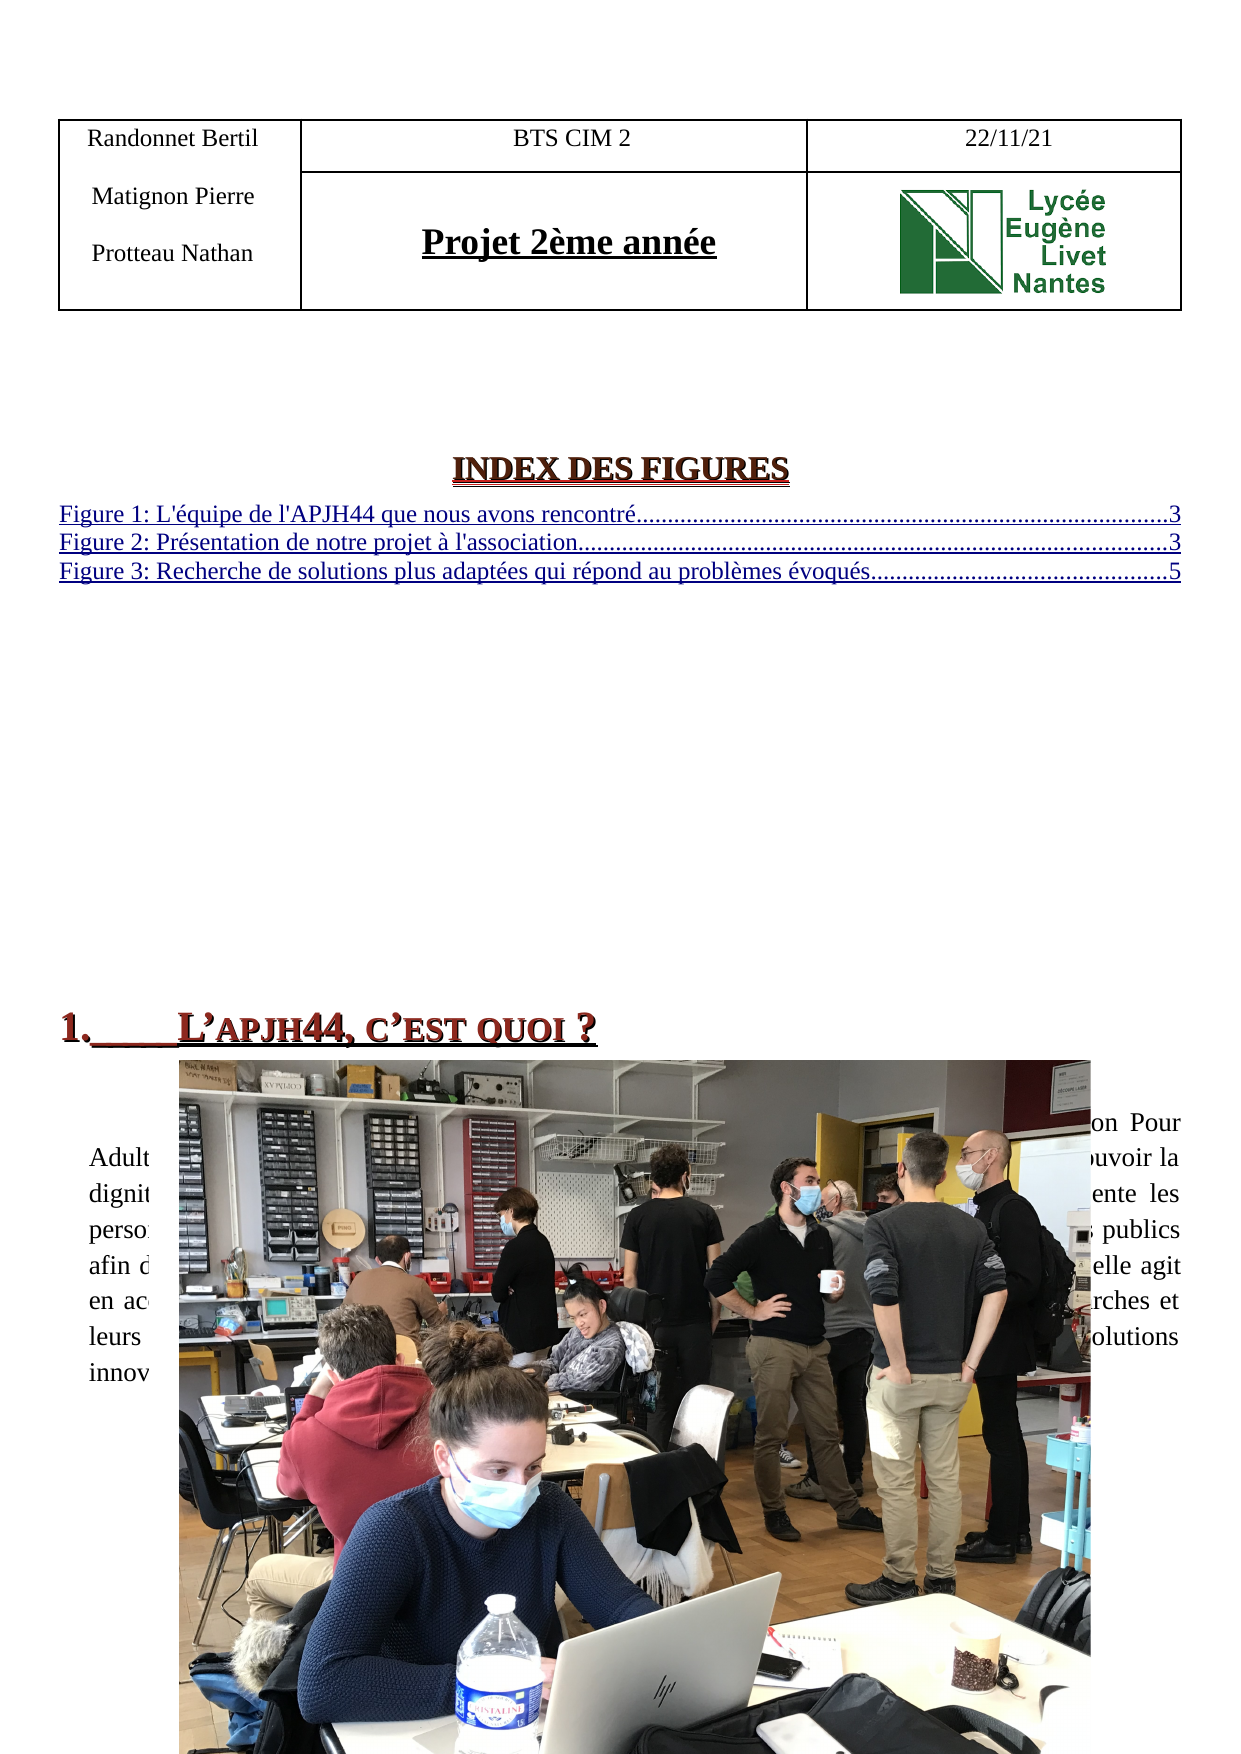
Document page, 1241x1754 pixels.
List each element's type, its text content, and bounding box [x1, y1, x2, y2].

text Figure 1: L'équipe de l'APJH44 que nous avons rencontré 3 [59, 499, 1181, 524]
subtitle L’apjh44, c’est quoi ? [59, 1002, 1169, 1050]
subtitle Index des figures [59, 448, 1181, 486]
text Notre projet est en collaboration avec l’association « APAHJ44 ». Cette Association Pour Adultes et Jeunes Handicapés de Loire-Atlantique a été créée en 1970 dans le but de promouvoir la dignité et la citoyenneté des personnes en situation de handicap. Pour cela, elle représente les personnes porteuses de handicap ainsi que leur famille ; elle intervient auprès des pouvoirs publics afin de développer une société inclusive et favoriser plus de moyens d’accompagnement ; elle agit en accompagnant les personnes en situation de handicap en les soutenant dans leurs démarches et leurs droits ; elle crée et gère pour cela des établissements et services et élabore des solutions innovantes. [88, 1106, 149, 1387]
text Figure 3: Recherche de solutions plus adaptées qui répond au problèmes évoqués 5 [59, 556, 1181, 581]
text Notre projet est en collaboration avec l’association « APAHJ44 ». Cette Association Pour Adultes et Jeunes Handicapés de Loire-Atlantique a été créée en 1970 dans le but de promouvoir la dignité et la citoyenneté des personnes en situation de handicap. Pour cela, elle représente les personnes porteuses de handicap ainsi que leur famille ; elle intervient auprès des pouvoirs publics afin de développer une société inclusive et favoriser plus de moyens d’accompagnement ; elle agit en accompagnant les personnes en situation de handicap en les soutenant dans leurs démarches et leurs droits ; elle crée et gère pour cela des établissements et services et élabore des solutions innovantes. [1091, 1106, 1181, 1387]
text Figure 2: Présentation de notre projet à l'association 3 [59, 527, 1181, 552]
